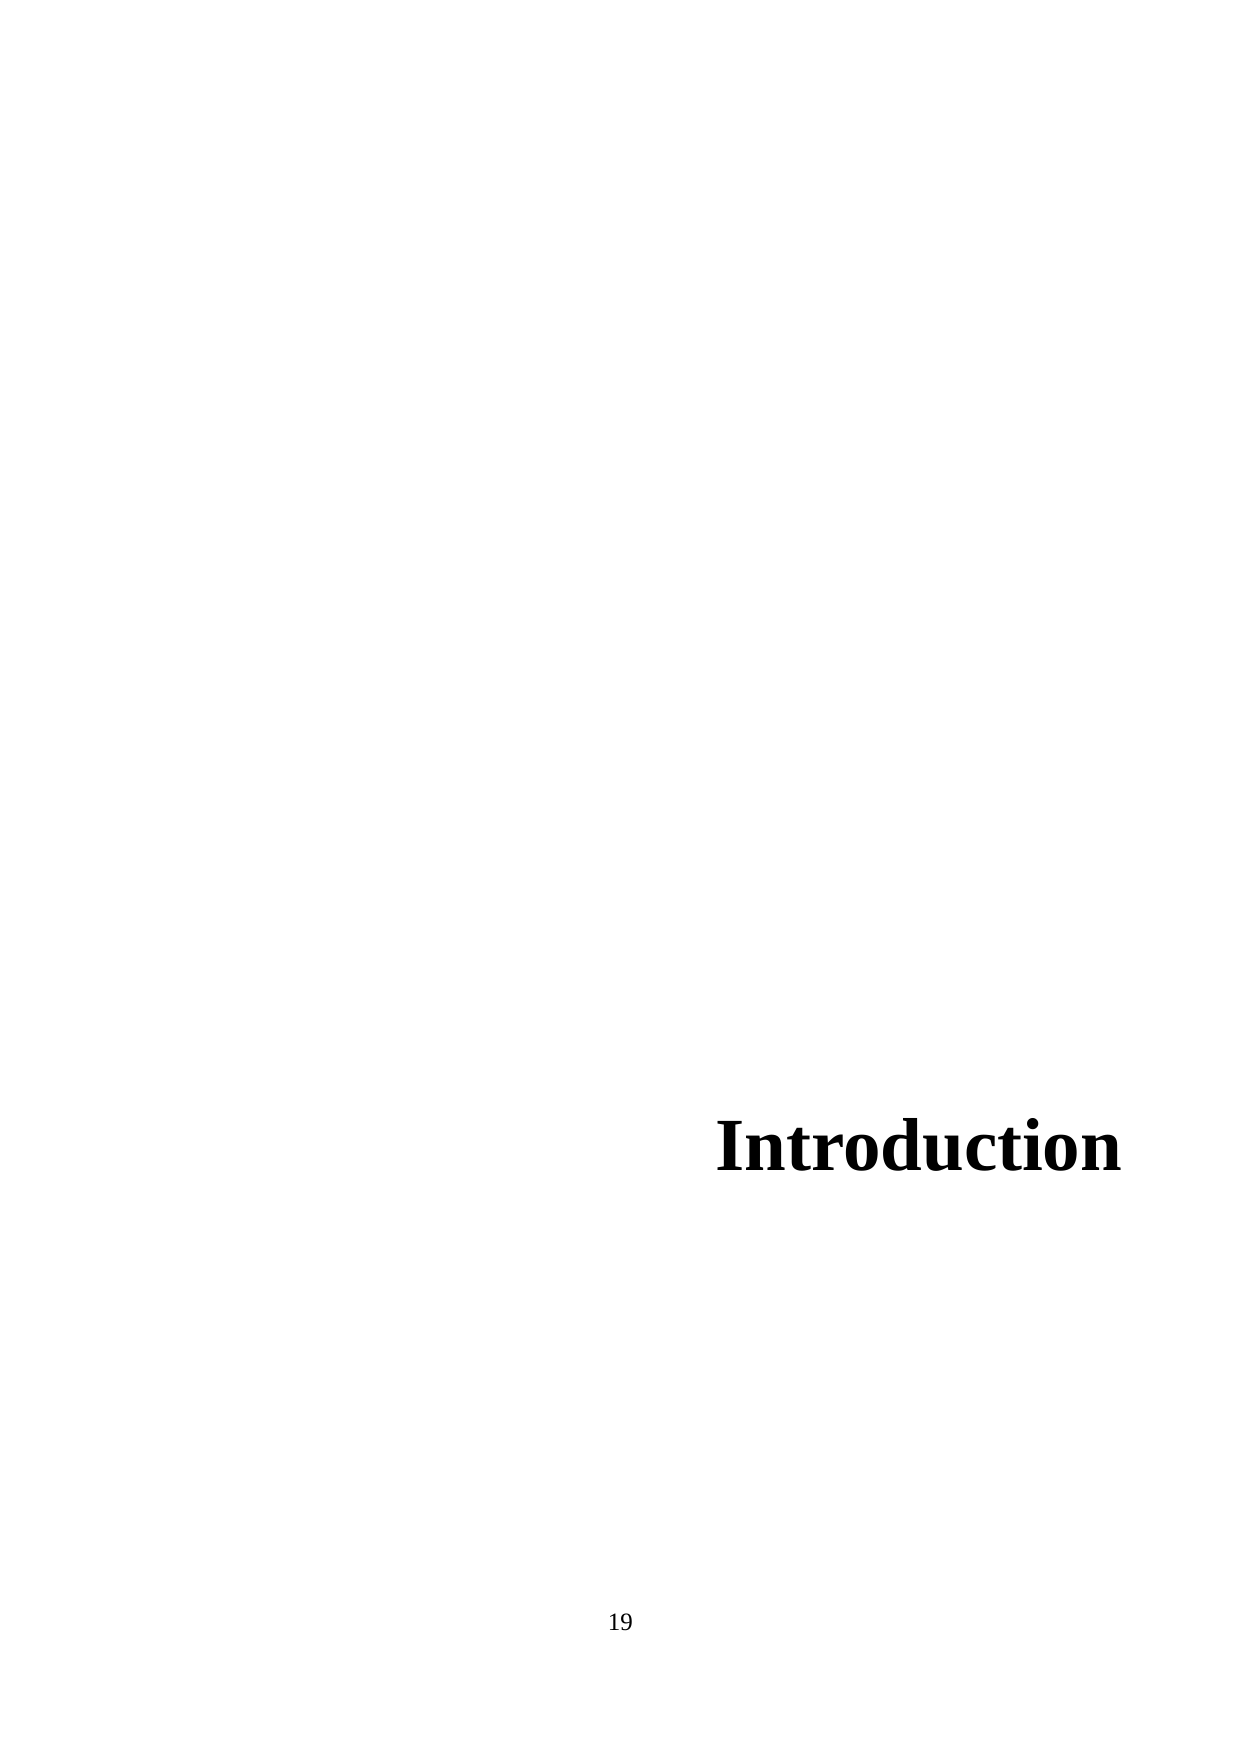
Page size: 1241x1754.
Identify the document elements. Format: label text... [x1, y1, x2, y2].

subtitle Introduction [118, 1100, 1122, 1187]
